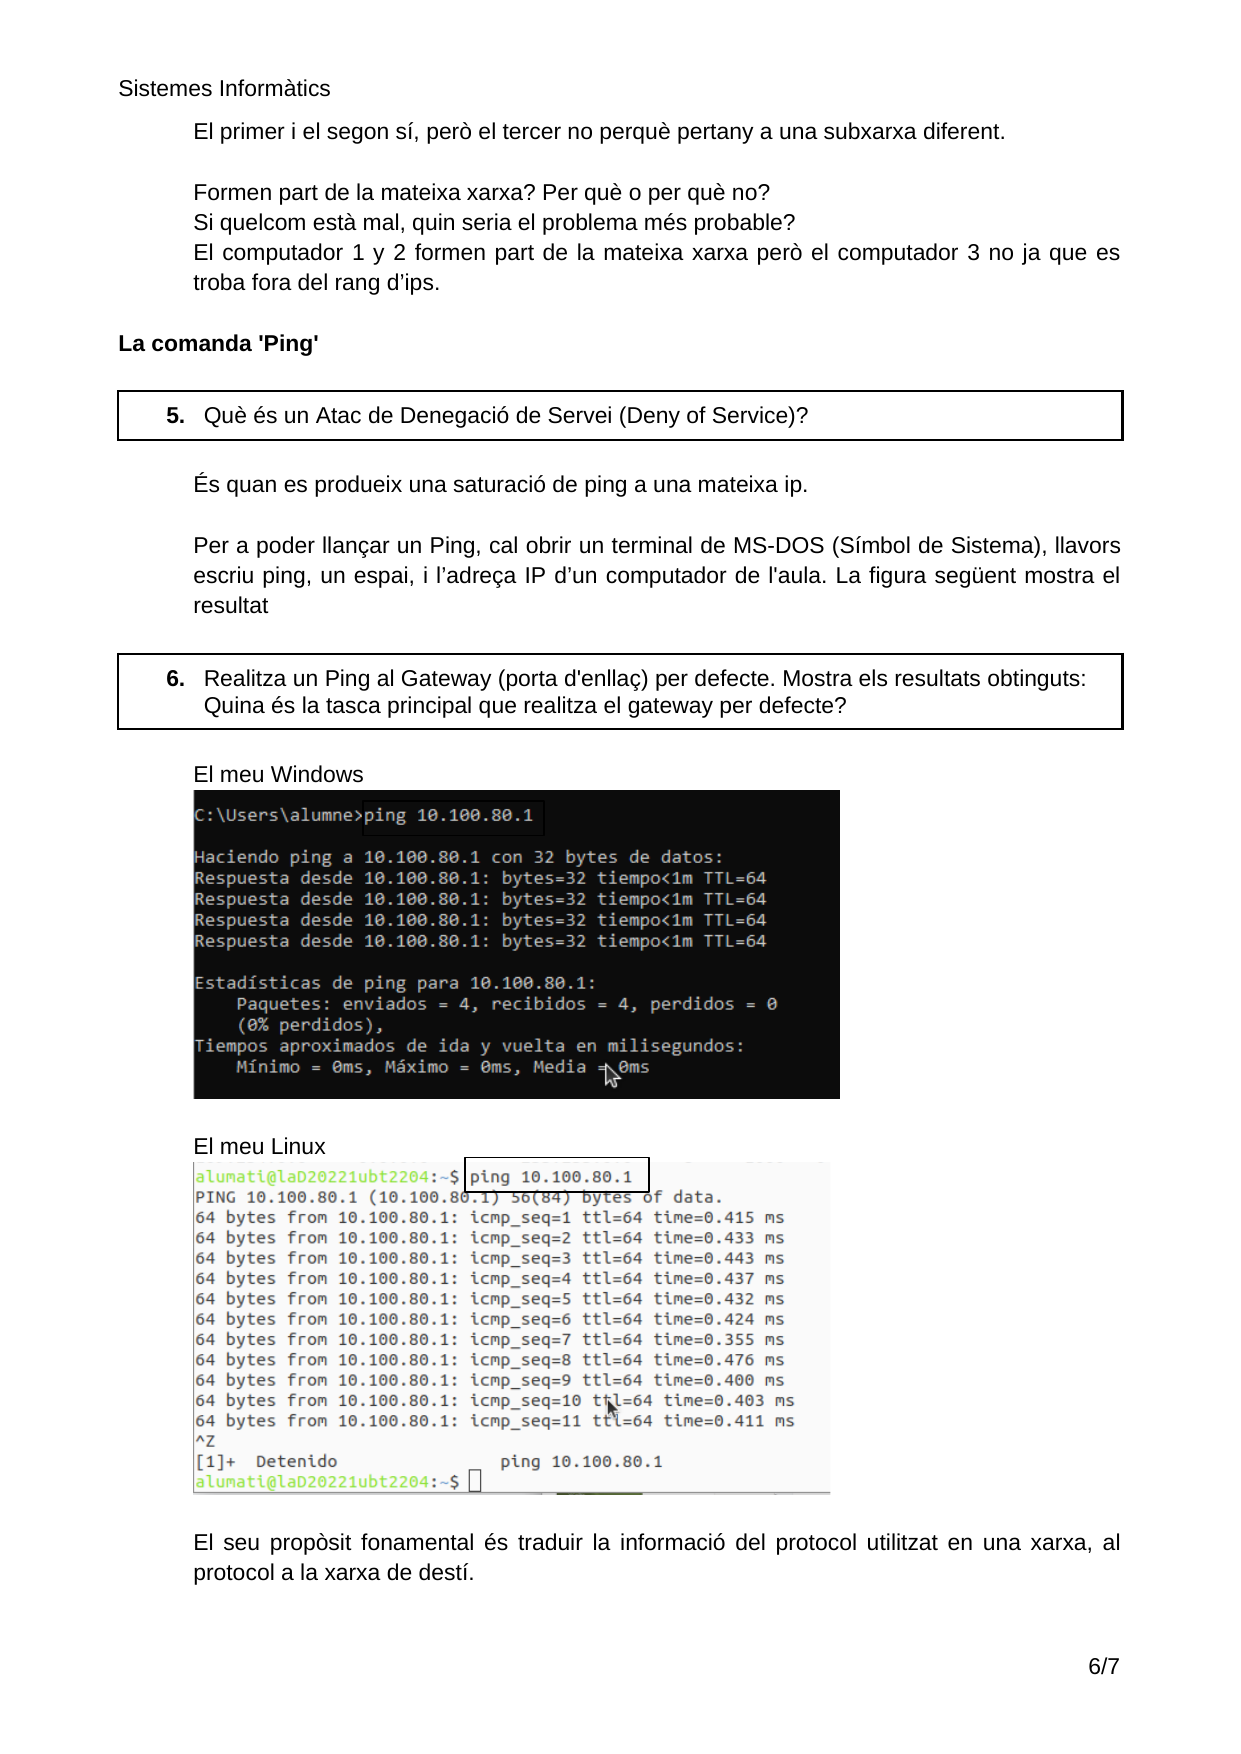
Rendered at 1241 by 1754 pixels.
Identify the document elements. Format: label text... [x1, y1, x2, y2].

table_header Què és un Atac de Denegació de Servei (Deny of Service)? [119, 392, 1121, 439]
text Per a poder llançar un Ping, cal obrir un terminal de MS-DOS (Símbol de Sistema), llavors escriu ping, un espai, i l’adreça IP d’un computador de l'aula. La figura següent mostra el resultat [193, 532, 1122, 619]
text El primer i el segon sí, però el tercer no perquè pertany a una subxarxa diferent. [193, 118, 1122, 144]
text El meu Windows [118, 761, 1122, 787]
text És quan es produeix una saturació de ping a una mateixa ip. [118, 471, 1122, 498]
text El seu propòsit fonamental és traduir la informació del protocol utilitzat en una xarxa, al protocol a la xarxa de destí. [193, 1529, 1122, 1585]
text La comanda 'Ping' [118, 329, 1122, 356]
picture [193, 1162, 362, 1454]
text Formen part de la mateixa xarxa? Per què o per què no? [118, 178, 1122, 205]
text El meu Linux [118, 1133, 1122, 1159]
text Si quelcom està mal, quin seria el problema més probable? [118, 209, 1122, 235]
table_header Realitza un Ping al Gateway (porta d'enllaç) per defecte. Mostra els resultats obtinguts: Quina és la tasca principal que realitza el gateway per defecte? [119, 655, 1121, 728]
text El computador 1 y 2 formen part de la mateixa xarxa però el computador 3 no ja que es troba fora del rang d’ips. [193, 239, 1122, 295]
